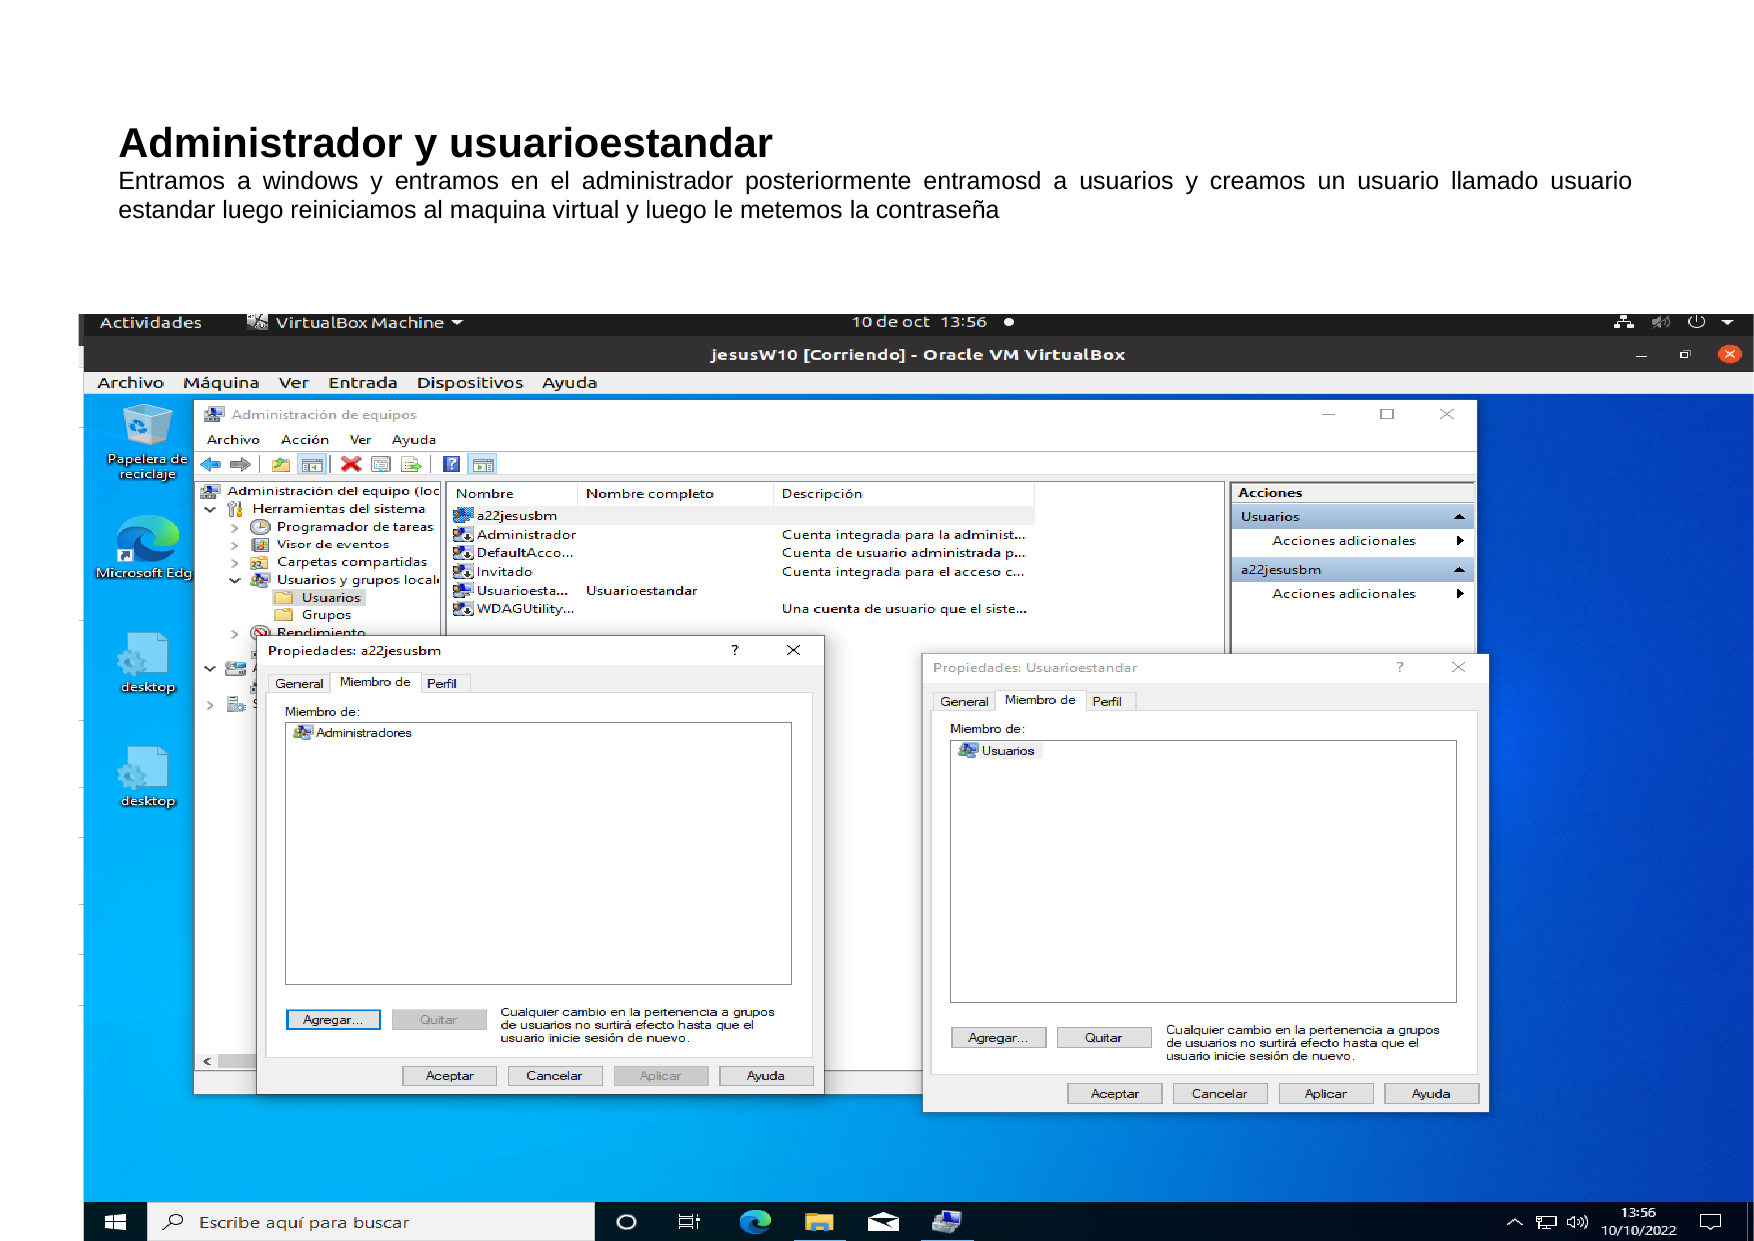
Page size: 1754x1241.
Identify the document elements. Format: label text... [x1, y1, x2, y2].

text Entramos a windows y entramos en el administrador posteriormente entramosd a usuarios y creamos un usuario llamado usuario estandar luego reiniciamos al maquina virtual y luego le metemos la contraseña [118, 166, 1636, 223]
text Administrador y usuarioestandar [118, 118, 1636, 166]
picture [78, 314, 1754, 1241]
